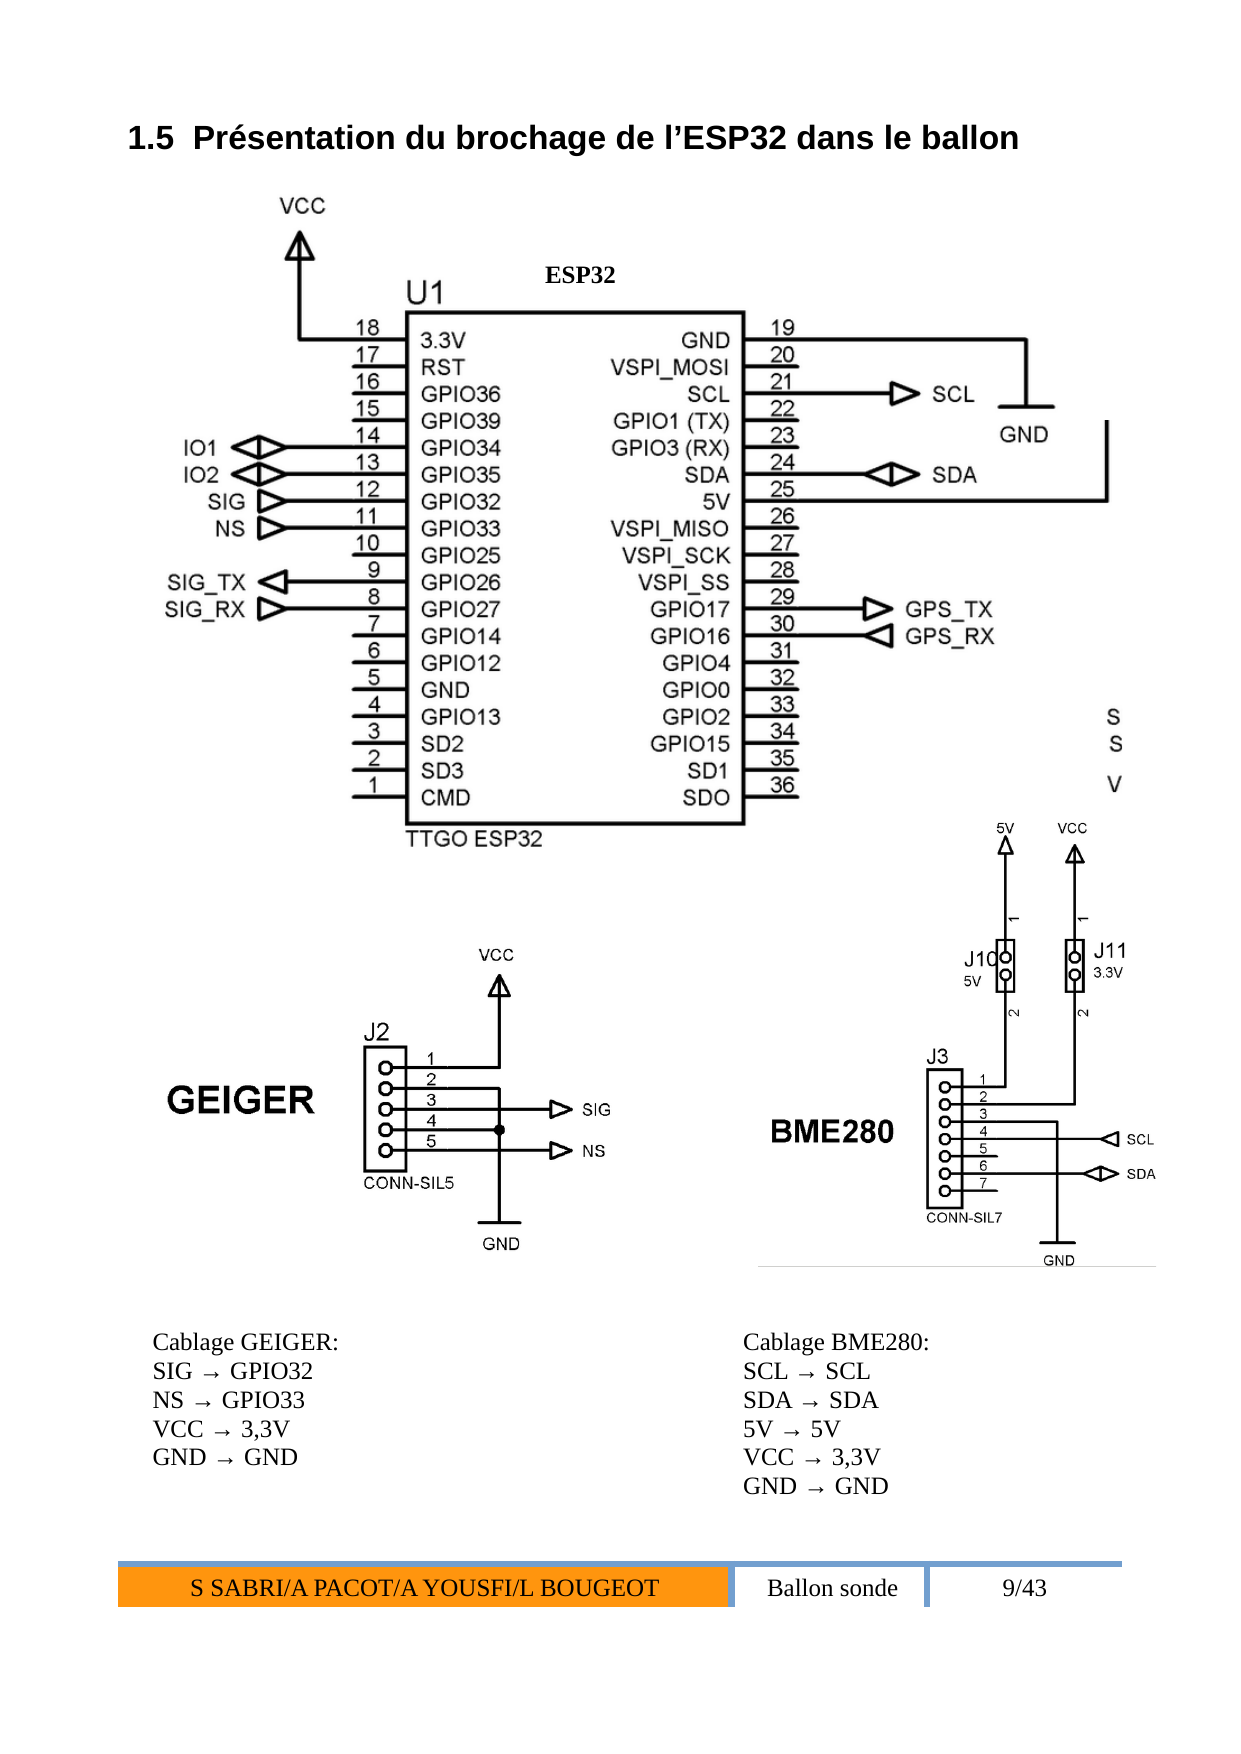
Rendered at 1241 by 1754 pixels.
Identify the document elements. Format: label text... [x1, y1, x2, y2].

picture [162, 938, 629, 1256]
picture [118, 169, 1157, 1267]
subtitle Présentation du brochage de l’ESP32 dans le ballon [118, 118, 1122, 157]
